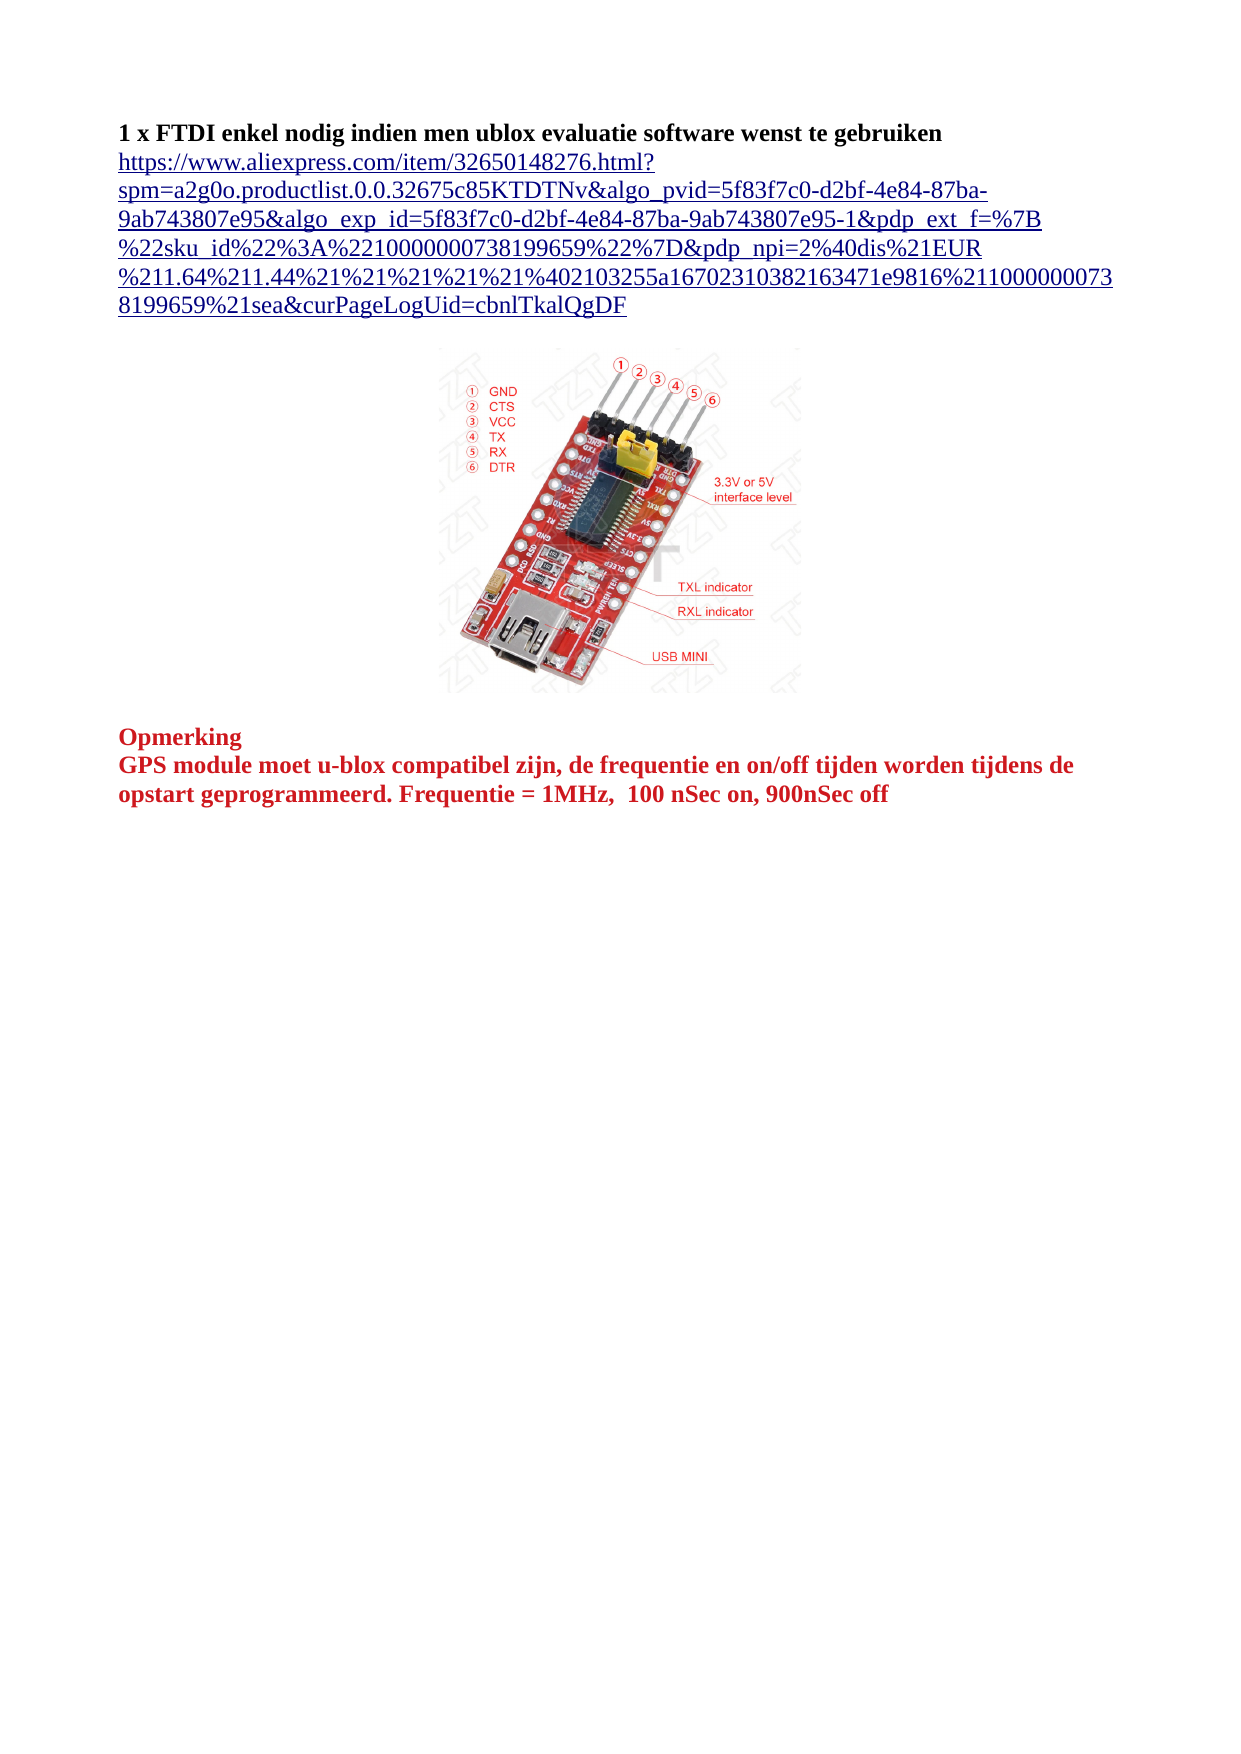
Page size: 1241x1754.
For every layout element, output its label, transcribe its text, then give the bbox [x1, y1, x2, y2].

text 1 x FTDI enkel nodig indien men ublox evaluatie software wenst te gebruiken [118, 118, 1122, 147]
text https://www.aliexpress.com/item/32650148276.html?spm=a2g0o.productlist.0.0.32675c85KTDTNv&algo_pvid=5f83f7c0-d2bf-4e84-87ba-9ab743807e95&algo_exp_id=5f83f7c0-d2bf-4e84-87ba-9ab743807e95-1&pdp_ext_f=%7B%22sku_id%22%3A%2210000000738199659%22%7D&pdp_npi=2%40dis%21EUR%211.64%211.44%21%21%21%21%21%402103255a16702310382163471e9816%2110000000738199659%21sea&curPageLogUid=cbnlTkalQgDF [118, 147, 1122, 319]
text Opmerking [118, 722, 1122, 751]
text GPS module moet u-blox compatibel zijn, de frequentie en on/off tijden worden tijdens de opstart geprogrammeerd. Frequentie = 1MHz, 100 nSec on, 900nSec off [118, 751, 1122, 808]
picture [438, 348, 802, 693]
